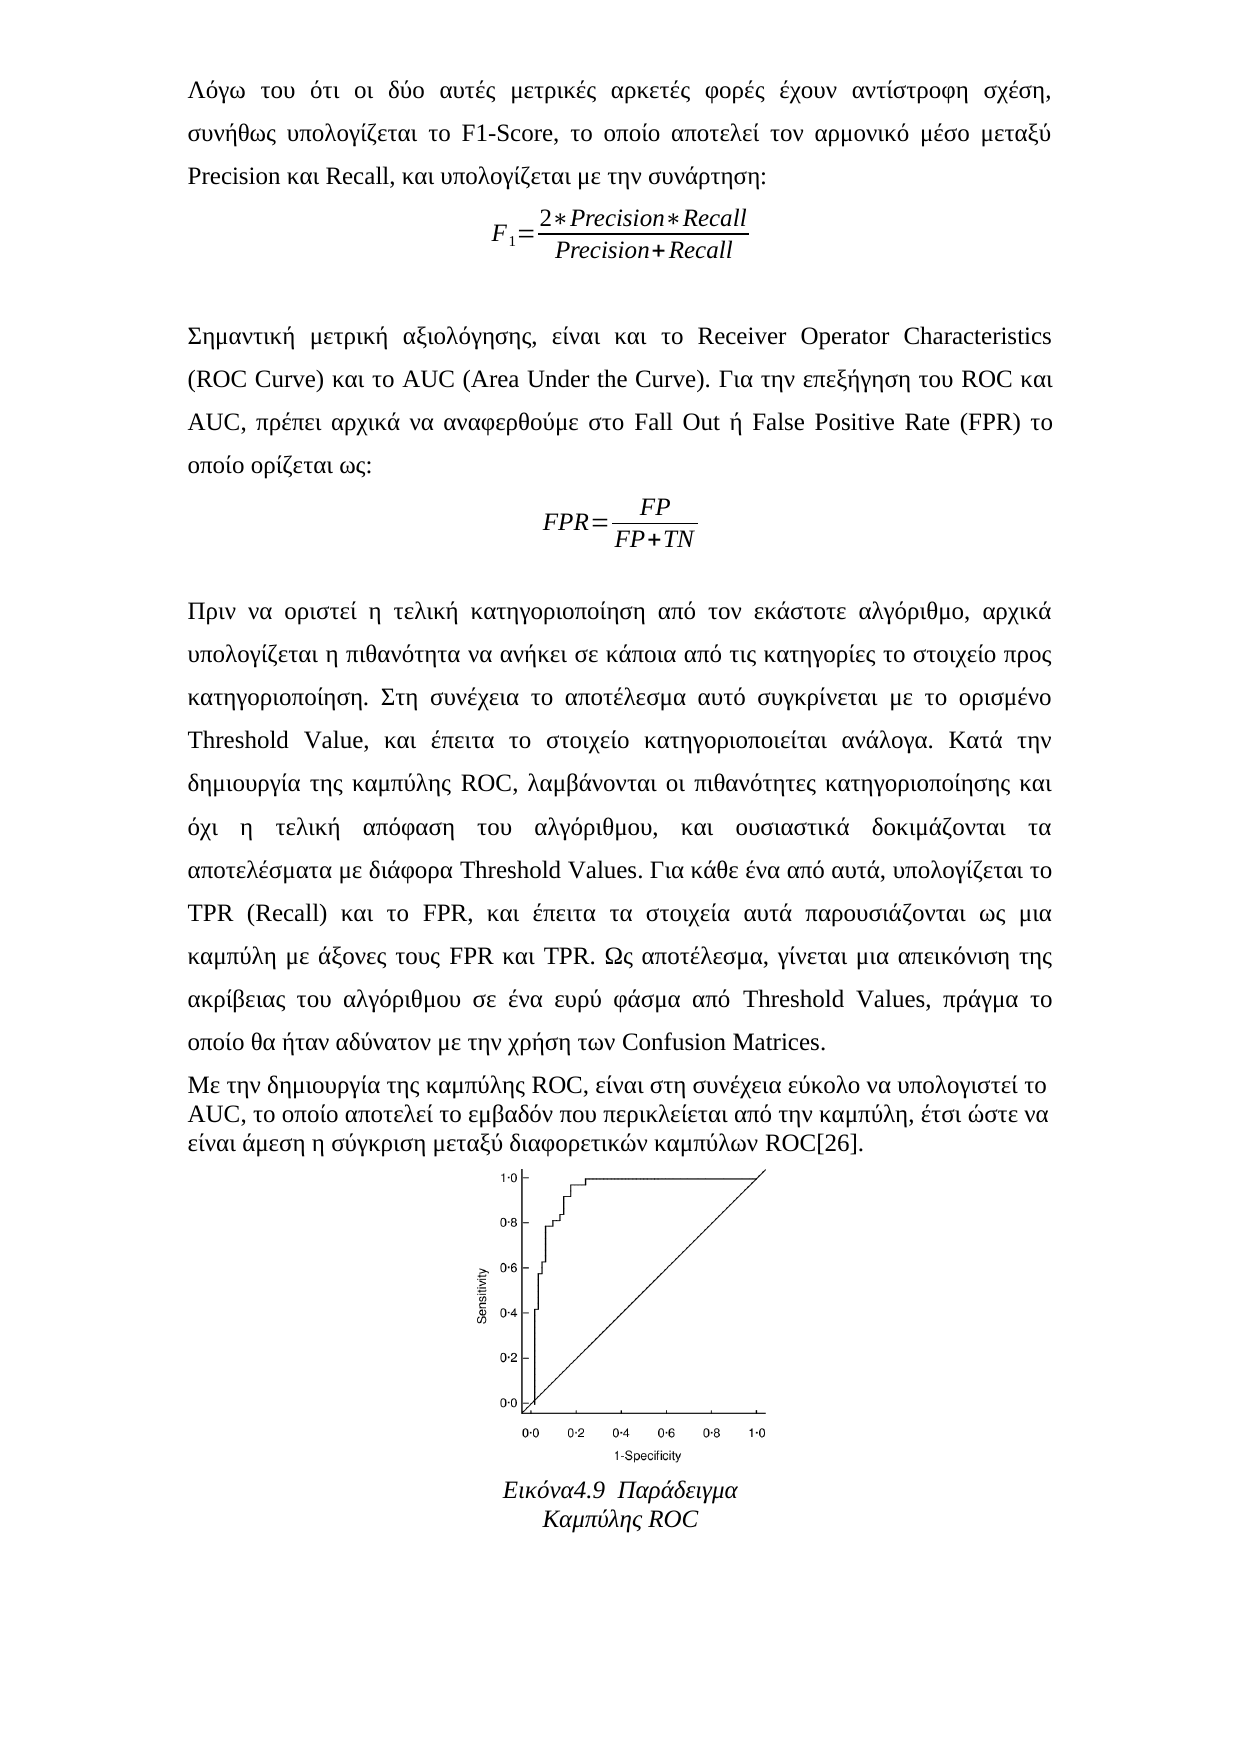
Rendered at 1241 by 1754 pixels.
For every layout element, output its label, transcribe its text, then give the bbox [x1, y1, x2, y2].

text Με την δημιουργία της καμπύλης ROC, είναι στη συνέχεια εύκολο να υπολογιστεί το AUC, το οποίο αποτελεί το εμβαδόν που περικλείεται από την καμπύλη, έτσι ώστε να είναι άμεση η σύγκριση μεταξύ διαφορετικών καμπύλων ROC[26]. [187, 1070, 1053, 1157]
text Πριν να οριστεί η τελική κατηγοριοποίηση από τον εκάστοτε αλγόριθμο, αρχικά υπολογίζεται η πιθανότητα να ανήκει σε κάποια από τις κατηγορίες το στοιχείο προς κατηγοριοποίηση. Στη συνέχεια το αποτέλεσμα αυτό συγκρίνεται με το ορισμένο Threshold Value, και έπειτα το στοιχείο κατηγοριοποιείται ανάλογα. Κατά την δημιουργία της καμπύλης ROC, λαμβάνονται οι πιθανότητες κατηγοριοποίησης και όχι η τελική απόφαση του αλγόριθμου, και ουσιαστικά δοκιμάζονται τα αποτελέσματα με διάφορα Threshold Values. Για κάθε ένα από αυτά, υπολογίζεται το TPR (Recall) και το FPR, και έπειτα τα στοιχεία αυτά παρουσιάζονται ως μια καμπύλη με άξονες τους FPR και TPR. Ως αποτέλεσμα, γίνεται μια απεικόνιση της ακρίβειας του αλγόριθμου σε ένα ευρύ φάσμα από Threshold Values, πράγμα το οποίο θα ήταν αδύνατον με την χρήση των Confusion Matrices. [187, 596, 1053, 1056]
text Λόγω του ότι οι δύο αυτές μετρικές αρκετές φορές έχουν αντίστροφη σχέση, συνήθως υπολογίζεται το F1-Score, το οποίο αποτελεί τον αρμονικό μέσο μεταξύ Precision και Recall, και υπολογίζεται με την συνάρτηση: [187, 75, 1053, 190]
picture [473, 1169, 767, 1463]
text Σημαντική μετρική αξιολόγησης, είναι και το Receiver Operator Characteristics (ROC Curve) και το AUC (Area Under the Curve). Για την επεξήγηση του ROC και AUC, πρέπει αρχικά να αναφερθούμε στο Fall Out ή False Positive Rate (FPR) το οποίο ορίζεται ως: [187, 321, 1053, 479]
text Εικόνα4.9 Παράδειγμα Καμπύλης ROC [469, 1169, 771, 1532]
